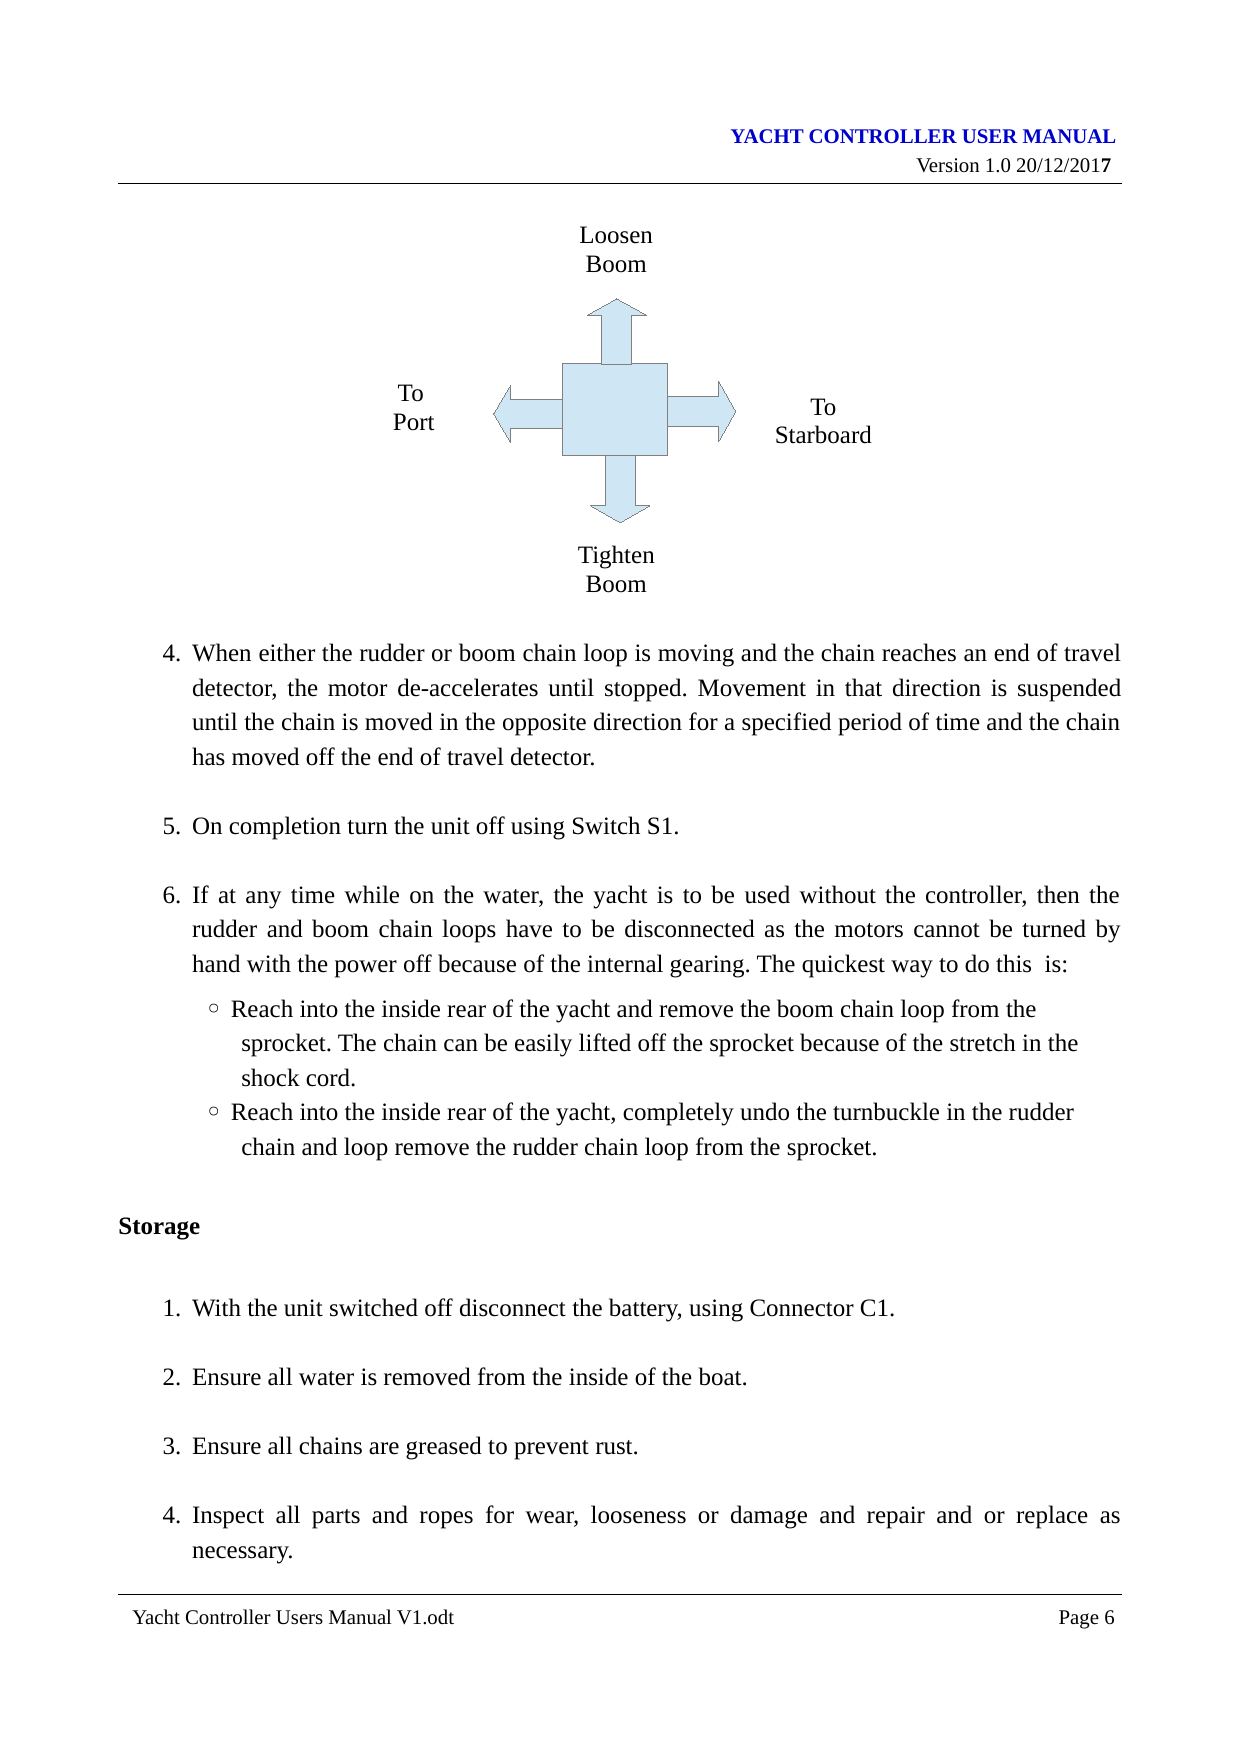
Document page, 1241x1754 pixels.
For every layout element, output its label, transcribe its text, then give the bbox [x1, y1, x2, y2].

list With the unit switched off disconnect the battery, using Connector C1. [162, 1293, 1122, 1322]
list Inspect all parts and ropes for wear, looseness or damage and repair and or replace as necessary. [162, 1500, 1122, 1563]
list Reach into the inside rear of the yacht, completely undo the turnbuckle in the rudder chain and loop remove the rudder chain loop from the sprocket. [193, 1087, 1122, 1171]
list When either the rudder or boom chain loop is moving and the chain reaches an end of travel detector, the motor de-accelerates until stopped. Movement in that direction is suspended until the chain is moved in the opposite direction for a specified period of time and the chain has moved off the end of travel detector. [162, 638, 1122, 771]
list Reach into the inside rear of the yacht and remove the boom chain loop from the sprocket. The chain can be easily lifted off the sprocket because of the stretch in the shock cord. [193, 983, 1122, 1087]
list If at any time while on the water, the yacht is to be used without the controller, then the rudder and boom chain loops have to be disconnected as the motors cannot be turned by hand with the power off because of the internal gearing. The quickest way to do this is: [162, 880, 1122, 977]
list On completion turn the unit off using Switch S1. [162, 811, 1122, 839]
list Ensure all water is removed from the inside of the boat. [162, 1362, 1122, 1391]
text Storage [118, 1211, 1122, 1240]
list Ensure all chains are greased to prevent rust. [162, 1431, 1122, 1460]
